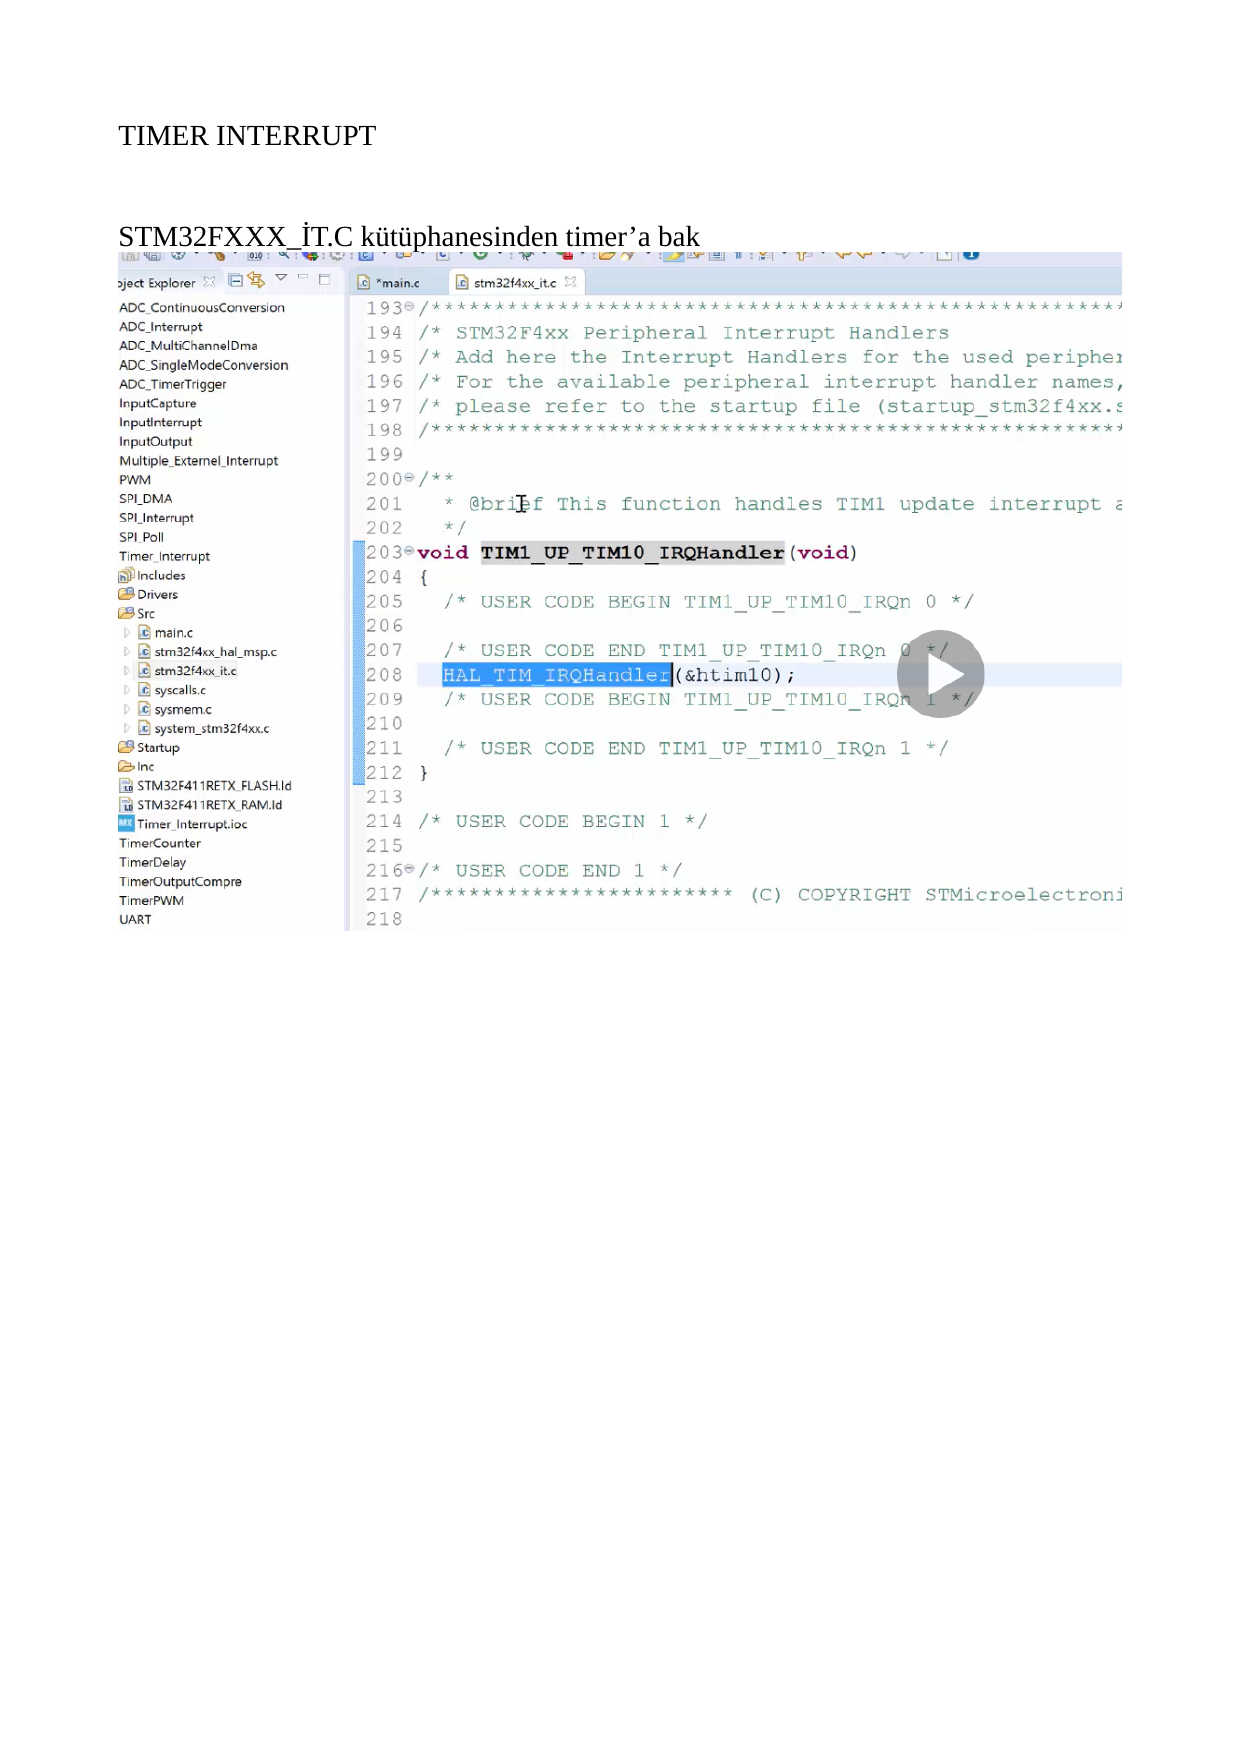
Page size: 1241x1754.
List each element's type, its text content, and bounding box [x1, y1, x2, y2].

text TIMER INTERRUPT [118, 118, 1122, 152]
text STM32FXXX_İT.C kütüphanesinden timer’a bak [118, 219, 1122, 252]
picture [118, 252, 1123, 931]
